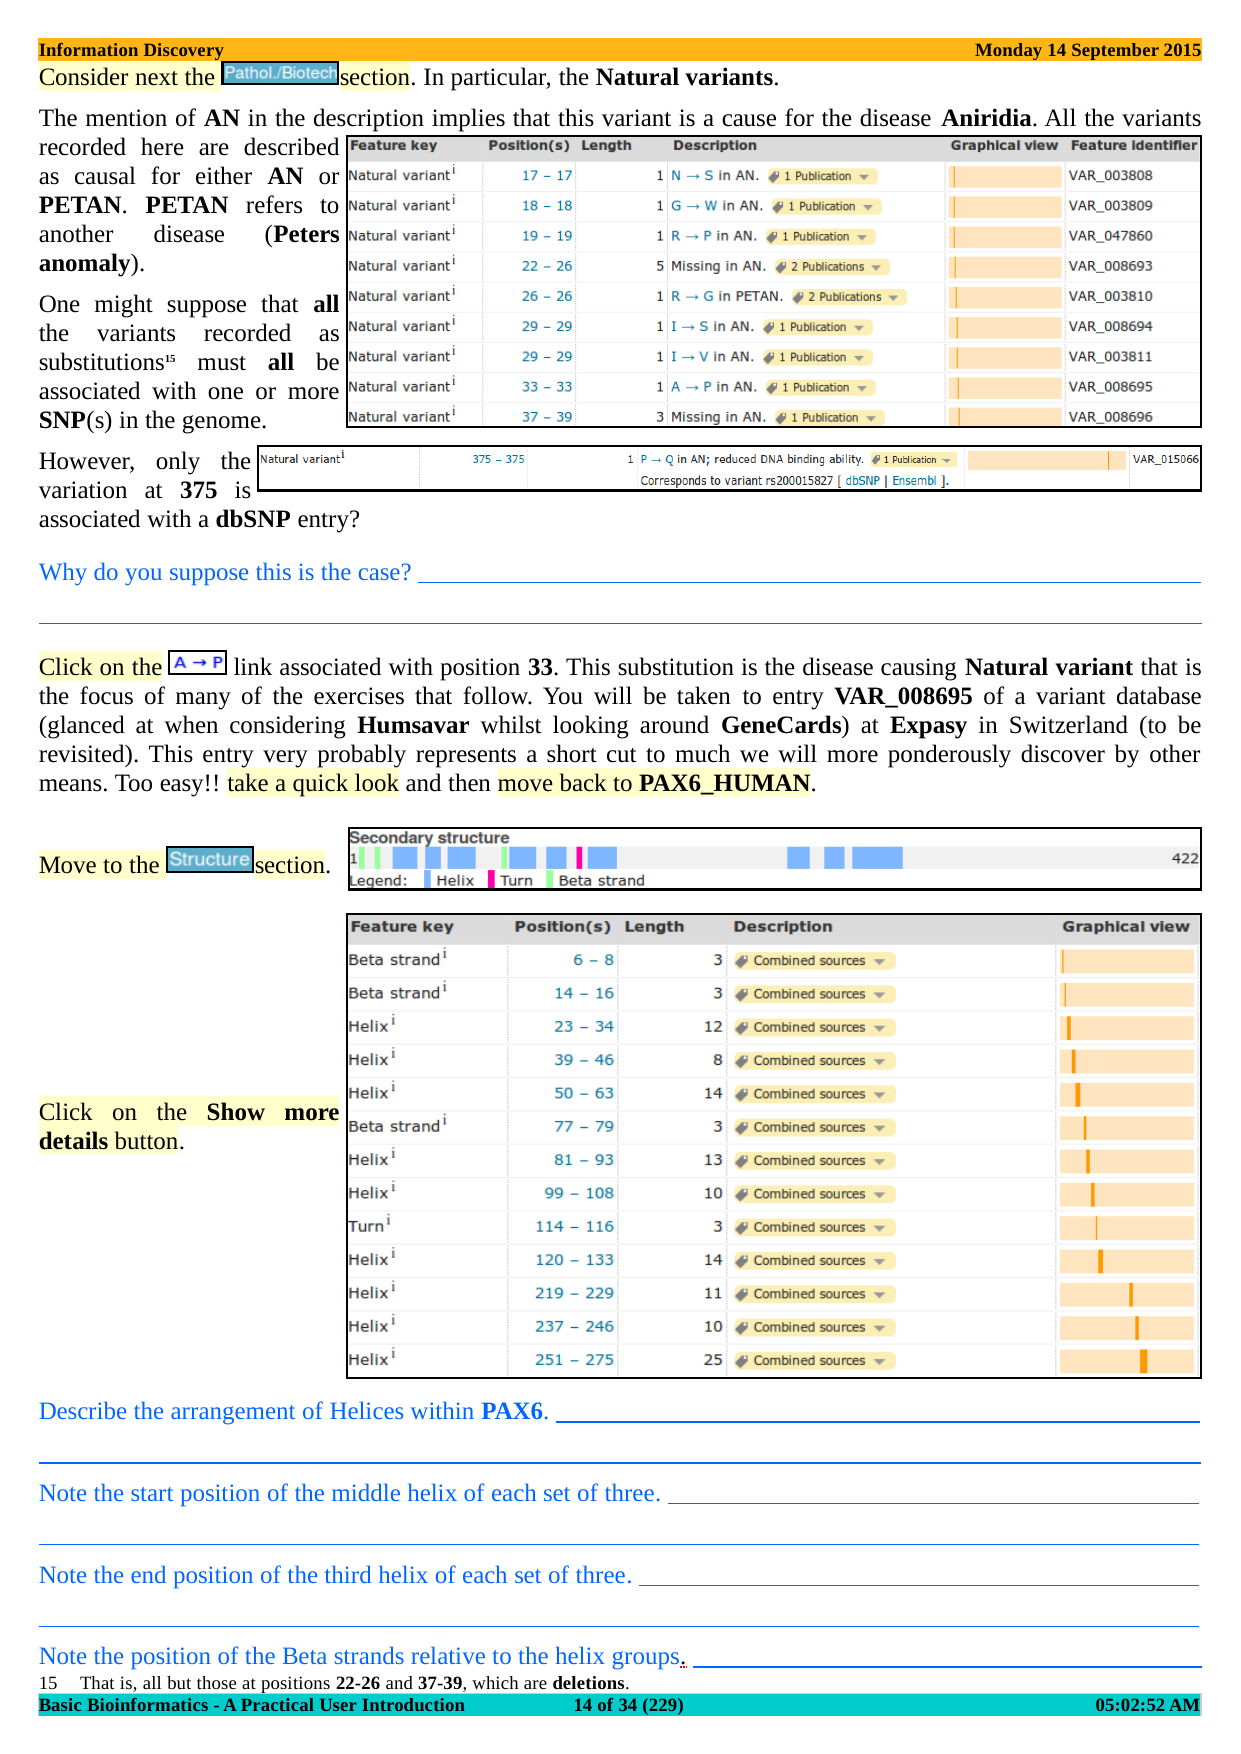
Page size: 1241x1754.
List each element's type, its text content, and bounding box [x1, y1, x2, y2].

picture [168, 848, 252, 871]
picture [348, 137, 1200, 426]
text Consider next the section. In particular, the Natural variants. [38, 61, 1202, 91]
text Describe the arrangement of Helices within PAX6. [38, 1396, 1202, 1425]
text Click on thelink associated with position 33. This substitution is the disease causing Natural variant that is the focus of many of the exercises that follow. You will be taken to entry VAR_008695 of a variant database (glanced at when considering Humsavar whilst looking around GeneCards) at Expasy in Switzerland (to be revisited). This entry very probably represents a short cut to much we will more ponderously discover by other means. Too easy!! take a quick look and then move back to PAX6_HUMAN. [38, 650, 1202, 797]
picture [348, 915, 1200, 1377]
text One might suppose that all the variants recorded as substitutions must all be associated with one or more SNP(s) in the genome. [38, 289, 1202, 434]
text Click on the Show more details button. [38, 1096, 346, 1154]
text Note the start position of the middle helix of each set of three. [38, 1478, 1202, 1507]
picture [170, 652, 225, 673]
picture [350, 829, 1200, 888]
text That is, all but those at positions 22-26 and 37-39, which are deletions. [38, 1671, 1202, 1693]
picture [259, 447, 1200, 489]
picture [224, 63, 337, 83]
text Note the end position of the third helix of each set of three. [38, 1559, 1202, 1588]
text However, only the variation at 375 is associated with a dbSNP entry? [38, 446, 1202, 533]
text The mention of AN in the description implies that this variant is a cause for the disease Aniridia. All the variants recorded here are described as causal for either AN or PETAN. PETAN refers to another disease (Peters anomaly). [38, 103, 1202, 277]
text Move to the section. [38, 846, 348, 879]
text Why do you suppose this is the case? [38, 557, 1202, 586]
text Note the position of the Beta strands relative to the helix groups. [38, 1641, 1202, 1670]
